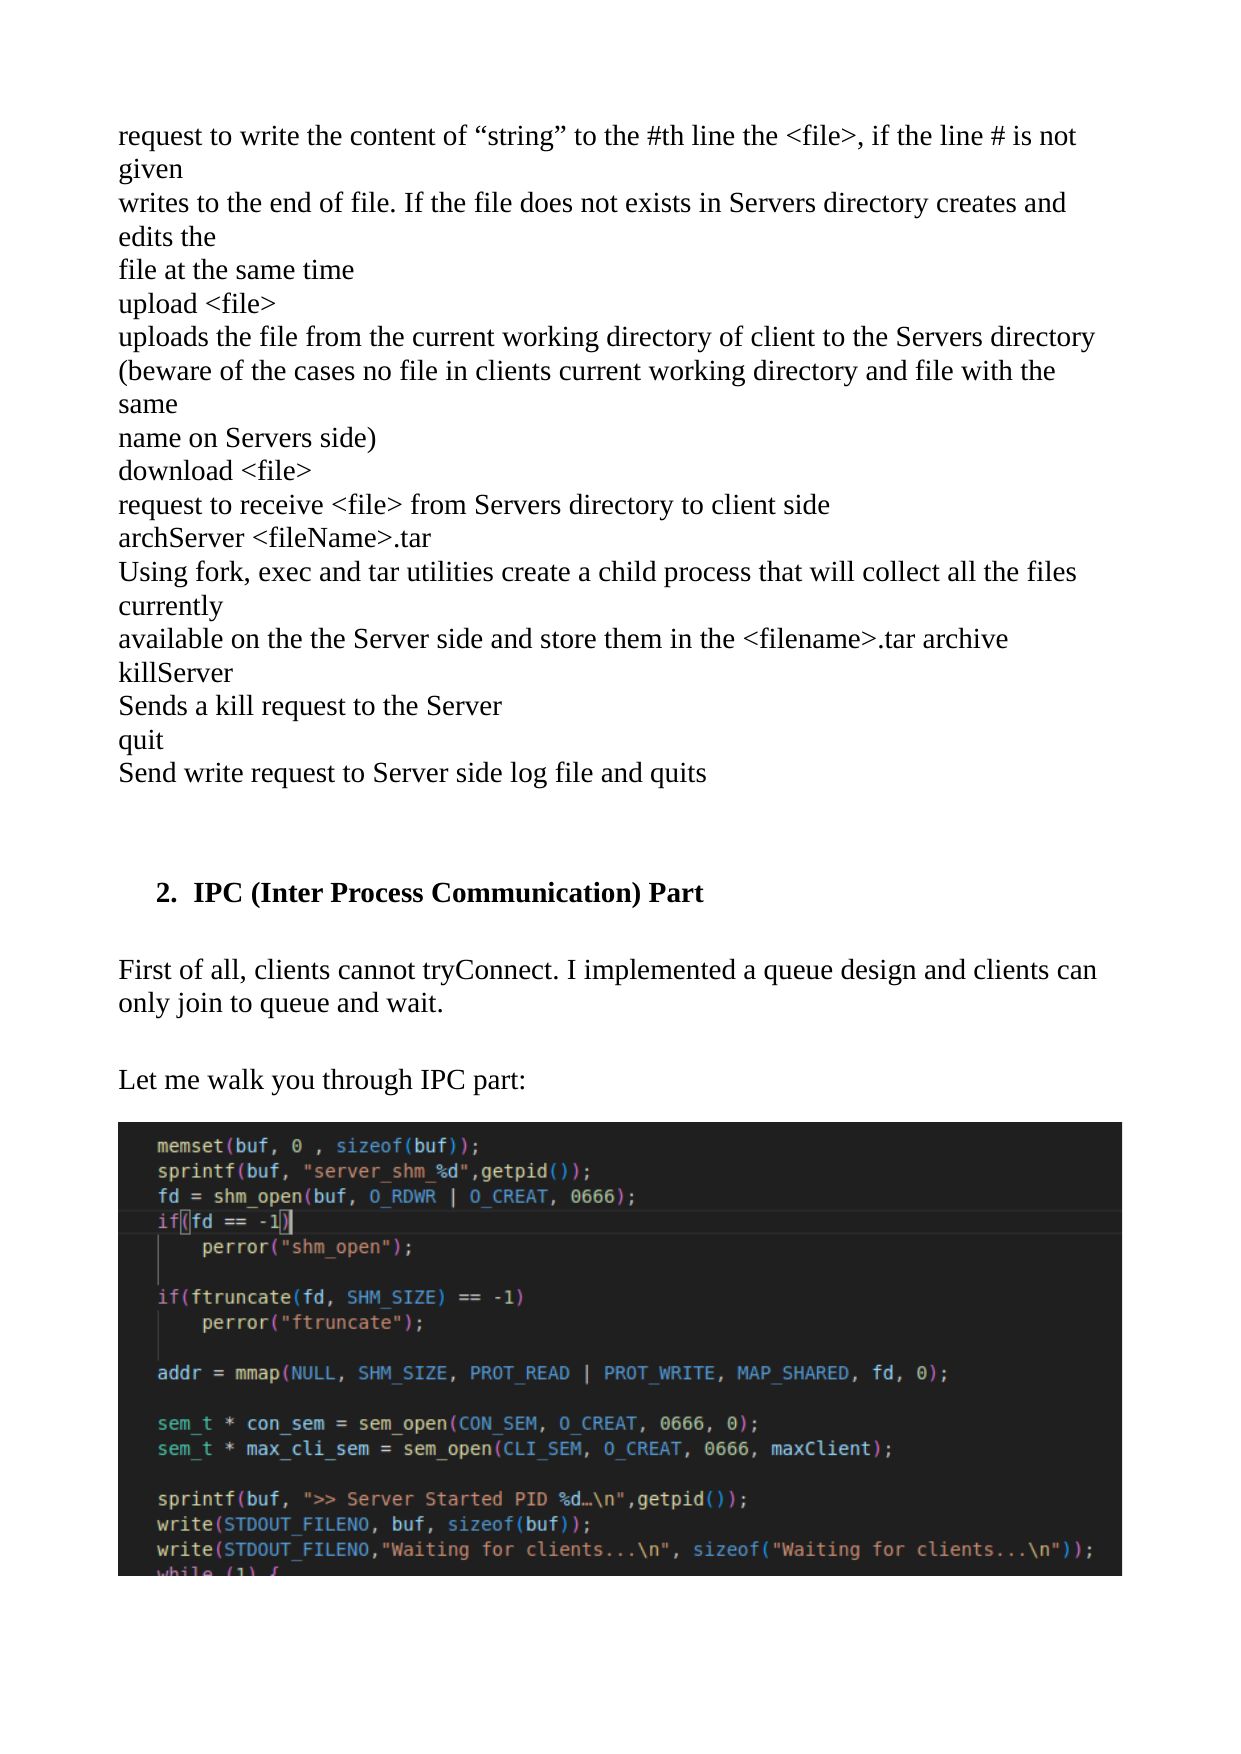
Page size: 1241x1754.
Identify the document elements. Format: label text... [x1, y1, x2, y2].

text archServer <fileName>.tar [118, 521, 1122, 554]
text Sends a kill request to the Server [118, 688, 1122, 722]
text quit [118, 722, 1122, 755]
text Send write request to Server side log file and quits [118, 755, 1122, 789]
text download <file> [118, 453, 1122, 487]
text request to write the content of “string” to the #th line the <file>, if the line # is not given [118, 118, 1122, 185]
text killServer [118, 655, 1122, 688]
text writes to the end of file. If the file does not exists in Servers directory creates and edits the [118, 185, 1122, 252]
text uploads the file from the current working directory of client to the Servers directory [118, 319, 1122, 353]
text request to receive <file> from Servers directory to client side [118, 487, 1122, 521]
text available on the the Server side and store them in the <filename>.tar archive [118, 621, 1122, 655]
picture [118, 1122, 1123, 1576]
text name on Servers side) [118, 420, 1122, 453]
list IPC (Inter Process Communication) Part [156, 875, 1122, 909]
text Let me walk you through IPC part: [118, 1062, 1122, 1096]
text (beware of the cases no file in clients current working directory and file with the same [118, 353, 1122, 420]
text file at the same time [118, 252, 1122, 286]
text upload <file> [118, 286, 1122, 319]
text First of all, clients cannot tryConnect. I implemented a queue design and clients can only join to queue and wait. [118, 952, 1122, 1019]
text Using fork, exec and tar utilities create a child process that will collect all the files currently [118, 554, 1122, 621]
